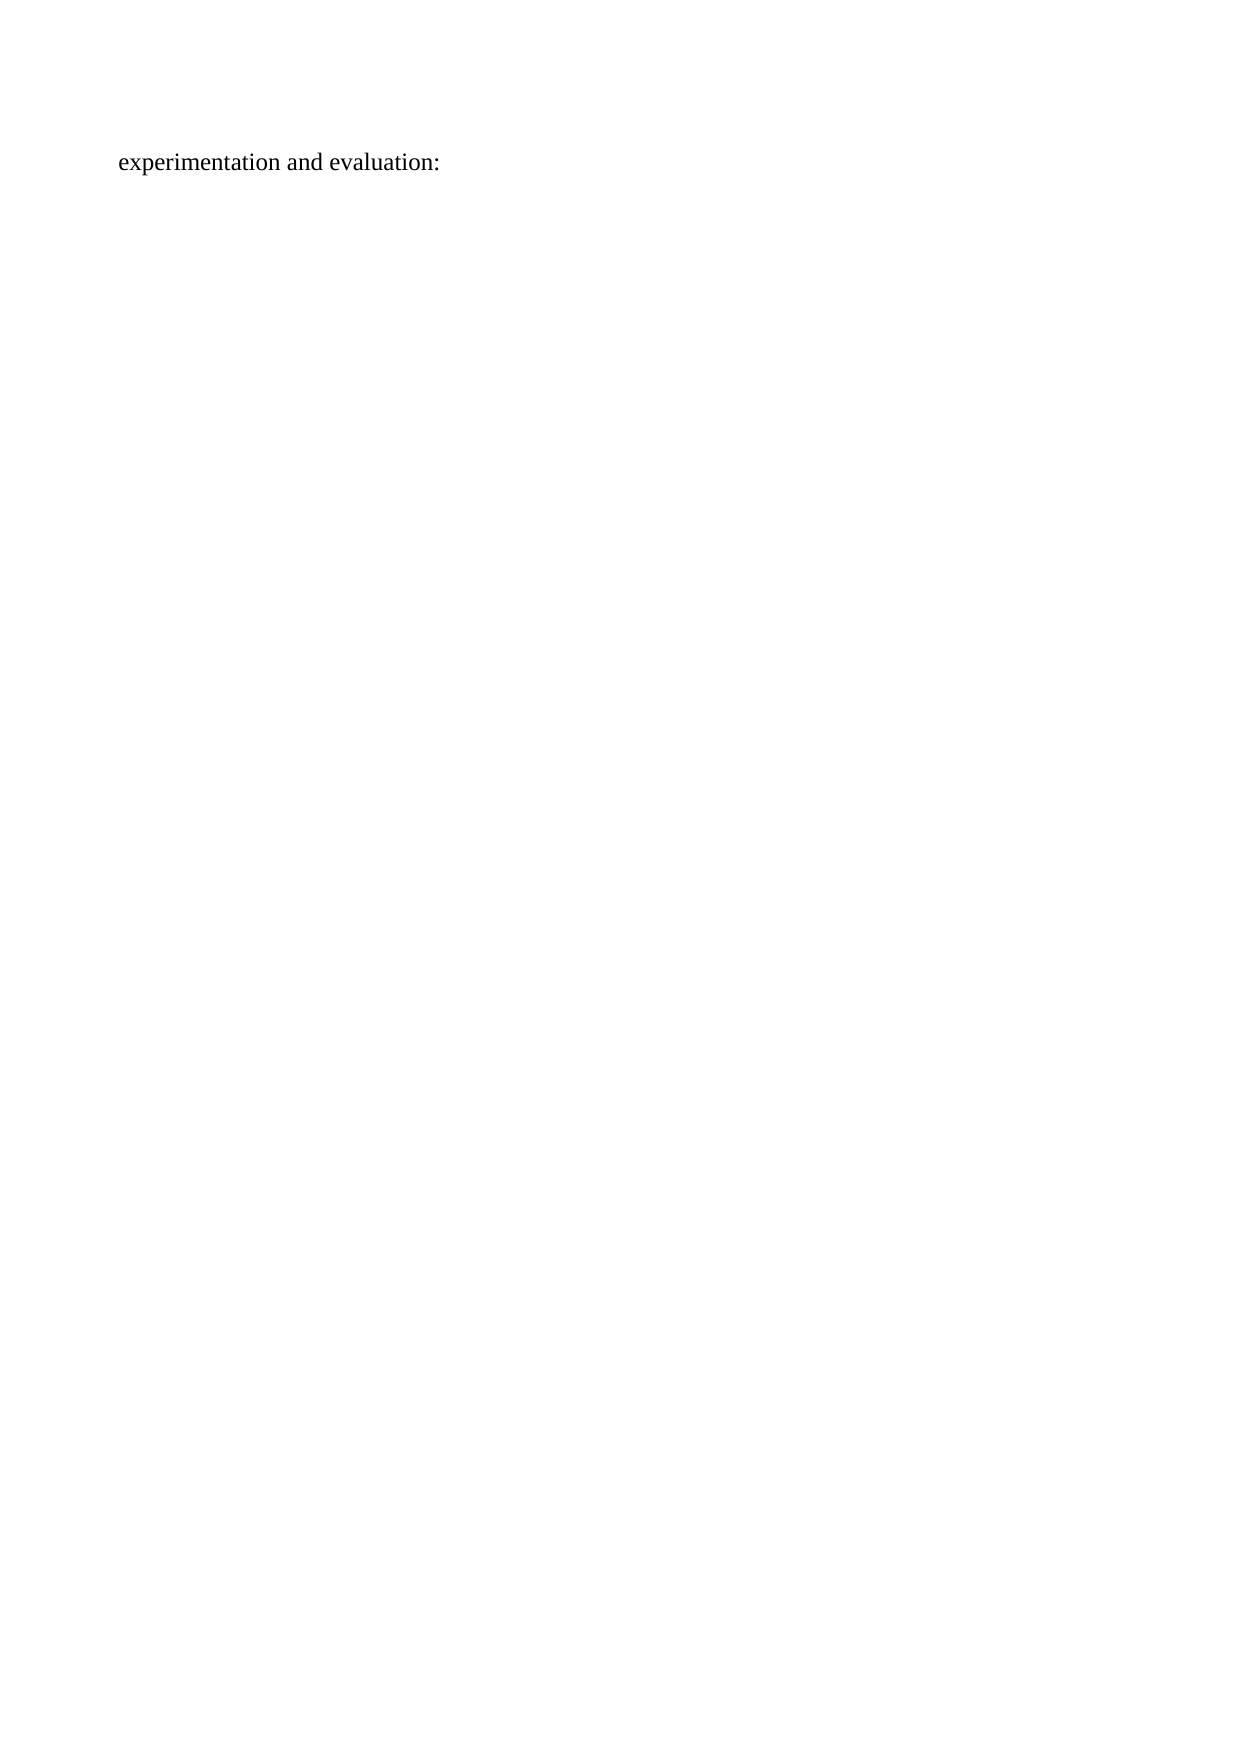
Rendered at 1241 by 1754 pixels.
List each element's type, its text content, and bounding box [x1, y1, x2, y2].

text experimentation and evaluation: [118, 147, 1122, 291]
